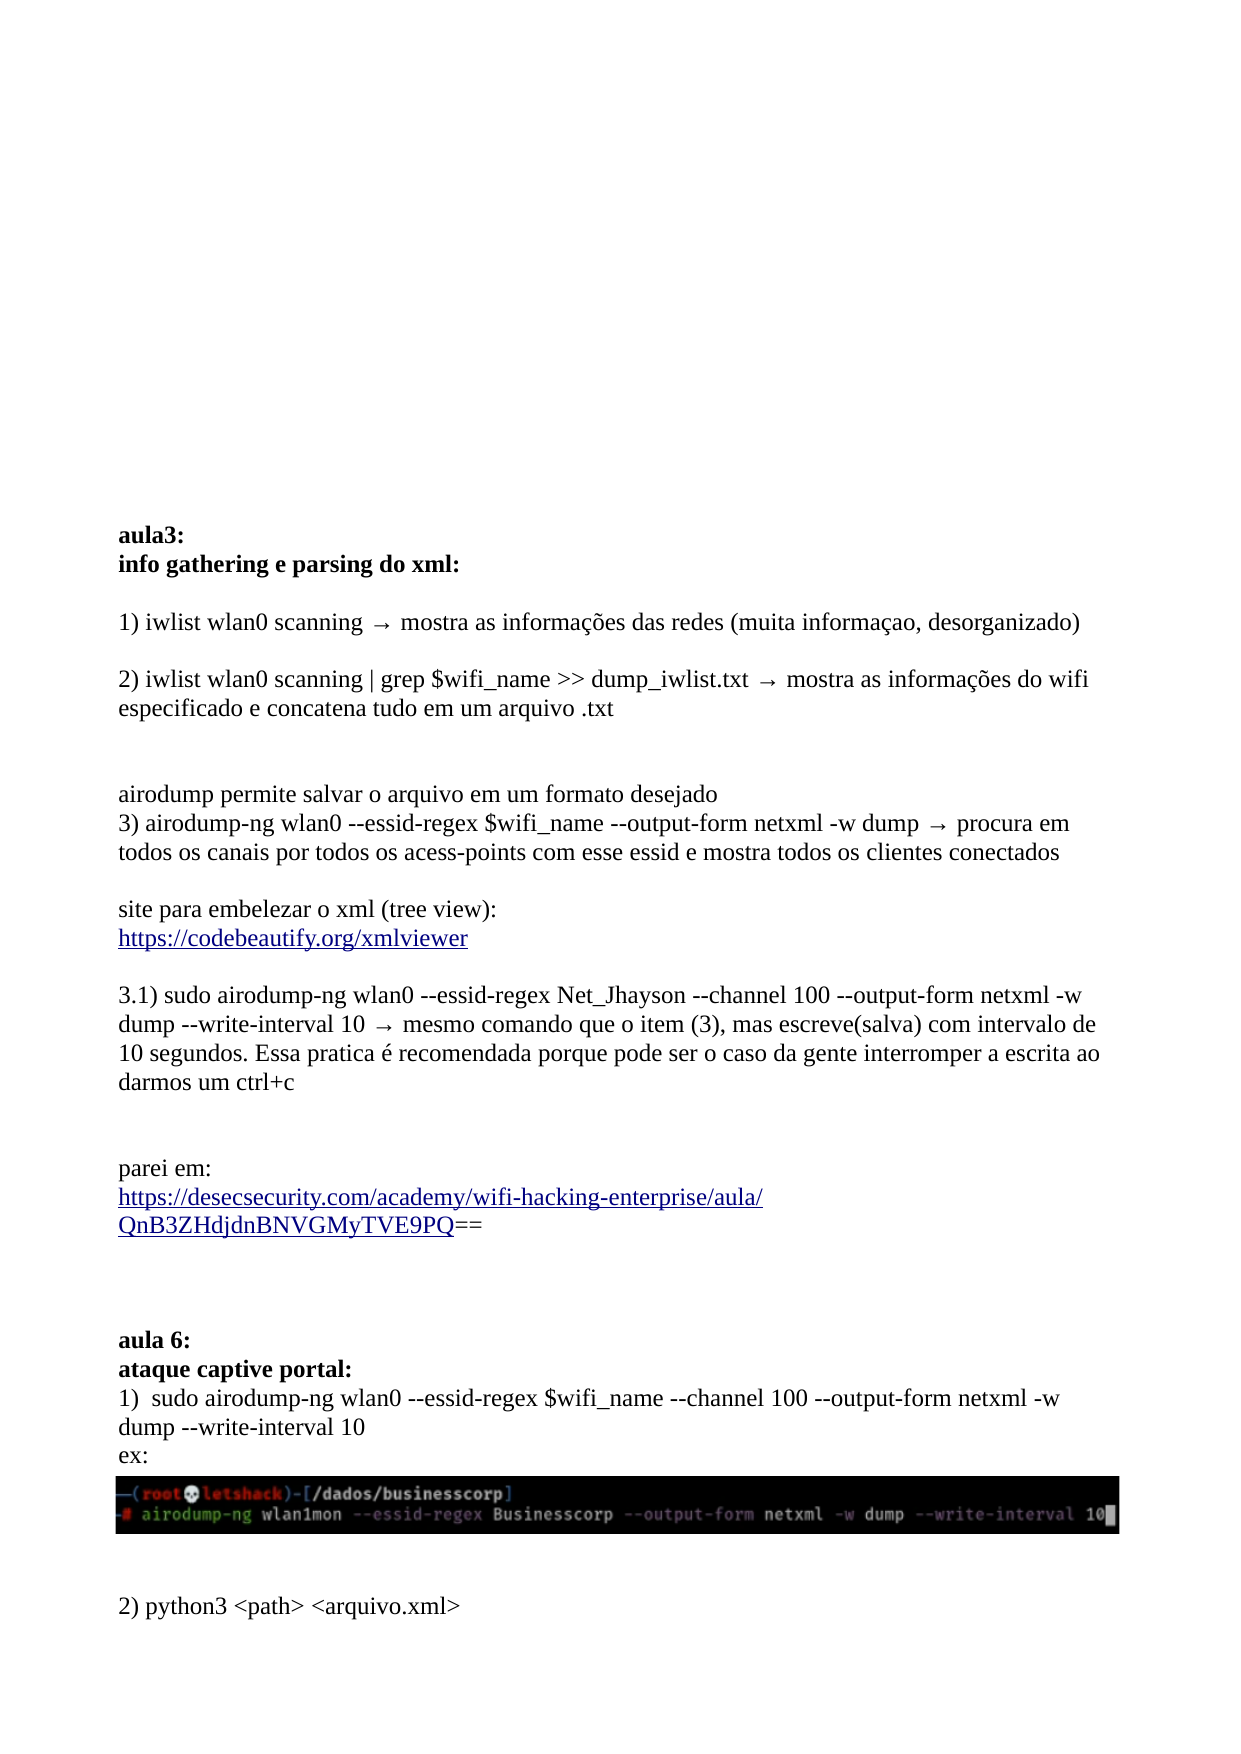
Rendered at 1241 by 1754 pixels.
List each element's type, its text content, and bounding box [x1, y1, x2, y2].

text aula 6: [118, 1326, 1122, 1354]
text 2) iwlist wlan0 scanning | grep $wifi_name >> dump_iwlist.txt → mostra as informações do wifi especificado e concatena tudo em um arquivo .txt [118, 664, 1122, 722]
text ex: [118, 1441, 1122, 1469]
text https://codebeautify.org/xmlviewer [118, 923, 1122, 952]
text info gathering e parsing do xml: [118, 549, 1122, 578]
text parei em: [118, 1153, 1122, 1182]
text 2) python3 <path> <arquivo.xml> [118, 1591, 1122, 1619]
text 1) iwlist wlan0 scanning → mostra as informações das redes (muita informaçao, desorganizado) [118, 607, 1122, 636]
text airodump permite salvar o arquivo em um formato desejado [118, 779, 1122, 808]
text site para embelezar o xml (tree view): [118, 894, 1122, 923]
text 3.1) sudo airodump-ng wlan0 --essid-regex Net_Jhayson --channel 100 --output-form netxml -w dump --write-interval 10 → mesmo comando que o item (3), mas escreve(salva) com intervalo de 10 segundos. Essa pratica é recomendada porque pode ser o caso da gente interromper a escrita ao darmos um ctrl+c [118, 981, 1122, 1096]
picture [115, 1476, 1120, 1534]
text 1) sudo airodump-ng wlan0 --essid-regex $wifi_name --channel 100 --output-form netxml -w dump --write-interval 10 [118, 1383, 1122, 1441]
text 3) airodump-ng wlan0 --essid-regex $wifi_name --output-form netxml -w dump → procura em todos os canais por todos os acess-points com esse essid e mostra todos os clientes conectados [118, 808, 1122, 866]
text https://desecsecurity.com/academy/wifi-hacking-enterprise/aula/QnB3ZHdjdnBNVGMyTVE9PQ== [118, 1182, 1122, 1239]
text aula3: [118, 521, 1122, 549]
text ataque captive portal: [118, 1354, 1122, 1383]
